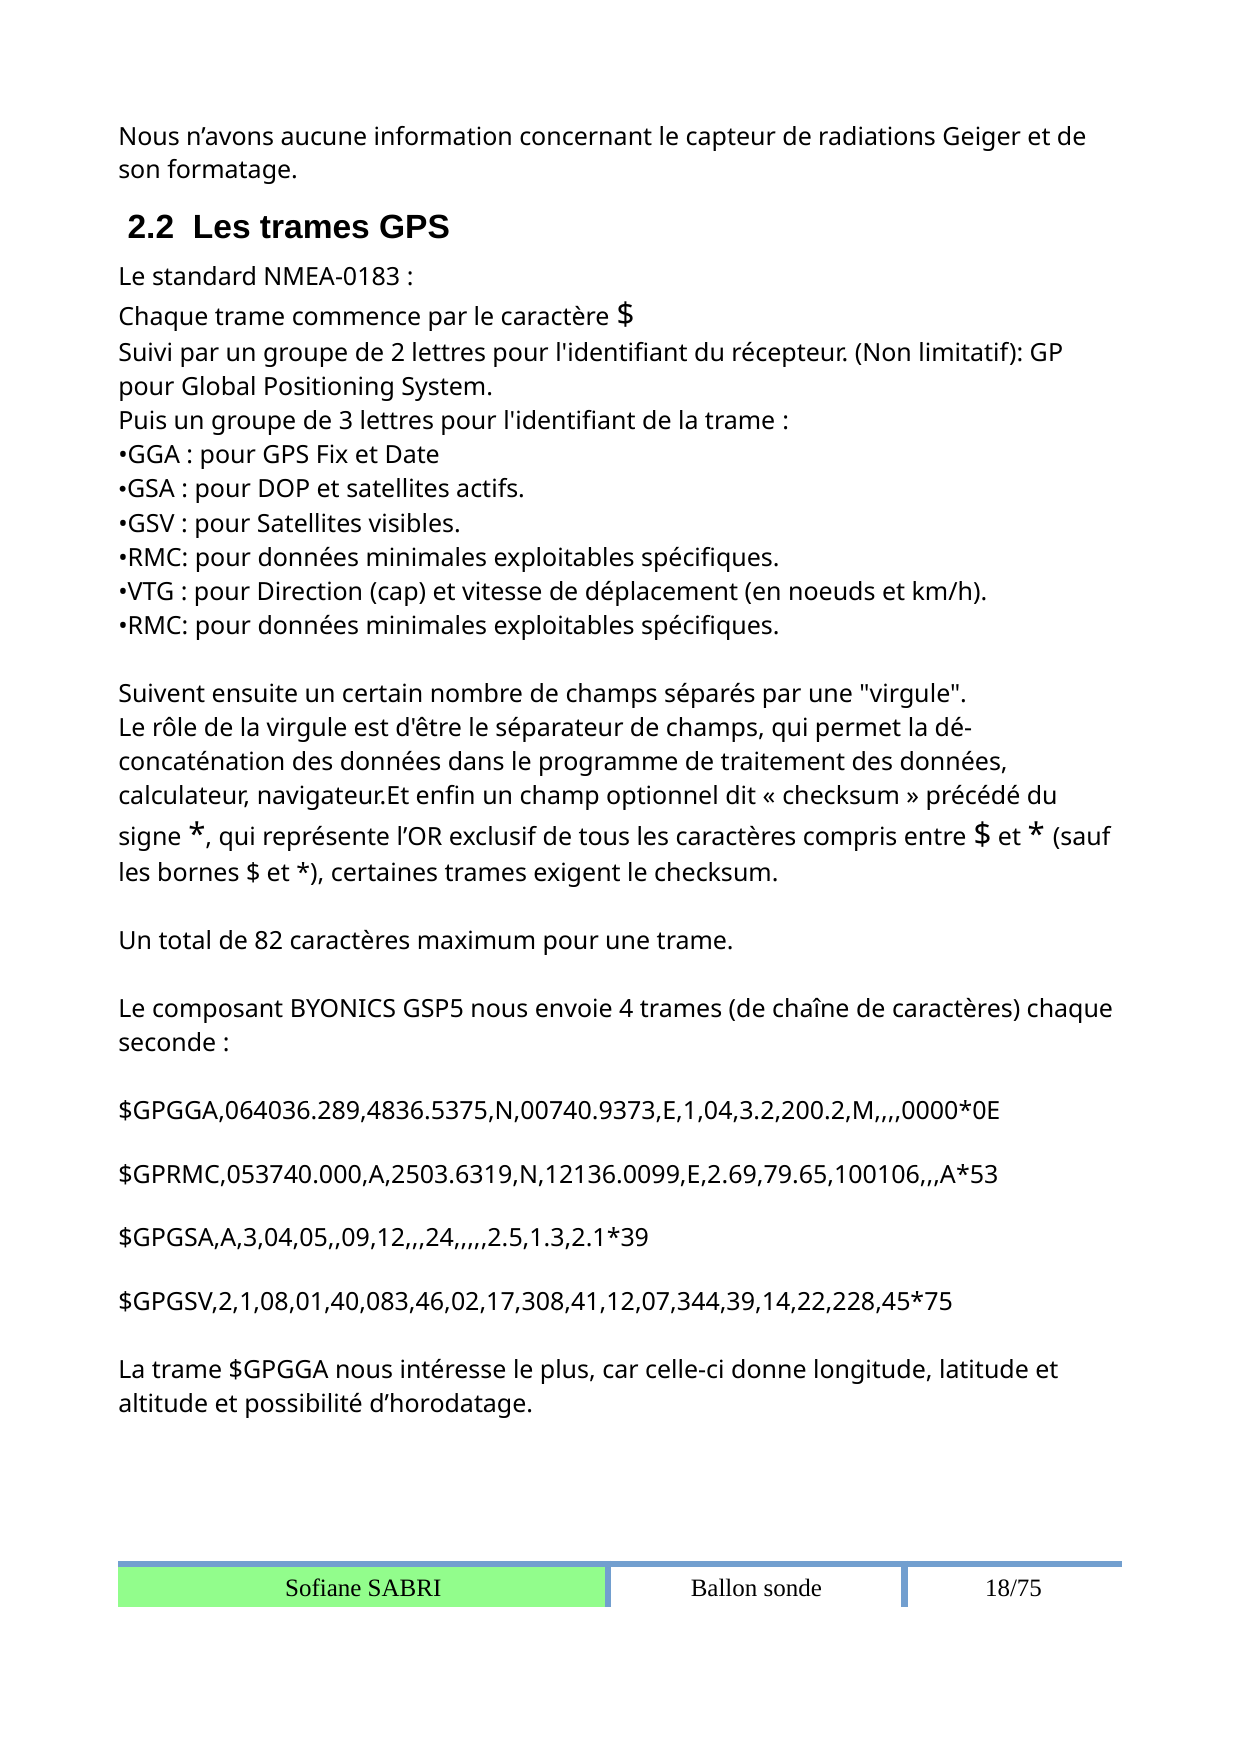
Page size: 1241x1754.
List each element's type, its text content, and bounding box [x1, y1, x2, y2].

text •GGA : pour GPS Fix et Date [118, 437, 1122, 471]
text •RMC: pour données minimales exploitables spécifiques. [118, 607, 1122, 641]
text •GSV : pour Satellites visibles. [118, 505, 1122, 539]
text Un total de 82 caractères maximum pour une trame. [118, 922, 1122, 957]
text Chaque trame commence par le caractère $ [118, 292, 1122, 335]
text •VTG : pour Direction (cap) et vitesse de déplacement (en noeuds et km/h). [118, 573, 1122, 607]
text Le standard NMEA-0183 : [118, 258, 1122, 292]
text Le composant BYONICS GSP5 nous envoie 4 trames (de chaîne de caractères) chaque seconde : [118, 991, 1122, 1059]
text La trame $GPGGA nous intéresse le plus, car celle-ci donne longitude, latitude et altitude et possibilité d’horodatage. [118, 1352, 1122, 1420]
text $GPGSA,A,3,04,05,,09,12,,,24,,,,,2.5,1.3,2.1*39 [118, 1220, 1122, 1254]
text Puis un groupe de 3 lettres pour l'identifiant de la trame : [118, 403, 1122, 437]
text Suivent ensuite un certain nombre de champs séparés par une "virgule". [118, 676, 1122, 709]
text •RMC: pour données minimales exploitables spécifiques. [118, 539, 1122, 573]
subtitle Les trames GPS [118, 207, 1122, 246]
text $GPGSV,2,1,08,01,40,083,46,02,17,308,41,12,07,344,39,14,22,228,45*75 [118, 1283, 1122, 1317]
text •GSA : pour DOP et satellites actifs. [118, 471, 1122, 505]
text $GPGGA,064036.289,4836.5375,N,00740.9373,E,1,04,3.2,200.2,M,,,,0000*0E [118, 1093, 1122, 1127]
text Le rôle de la virgule est d'être le séparateur de champs, qui permet la dé-concaténation des données dans le programme de traitement des données, calculateur, navigateur.Et enfin un champ optionnel dit « checksum » précédé du signe *, qui représente l’OR exclusif de tous les caractères compris entre $ et * (sauf les bornes $ et *), certaines trames exigent le checksum. [118, 709, 1122, 888]
text $GPRMC,053740.000,A,2503.6319,N,12136.0099,E,2.69,79.65,100106,,,A*53 [118, 1156, 1122, 1190]
text Suivi par un groupe de 2 lettres pour l'identifiant du récepteur. (Non limitatif): GP pour Global Positioning System. [118, 335, 1122, 403]
text Nous n’avons aucune information concernant le capteur de radiations Geiger et de son formatage. [118, 118, 1122, 186]
